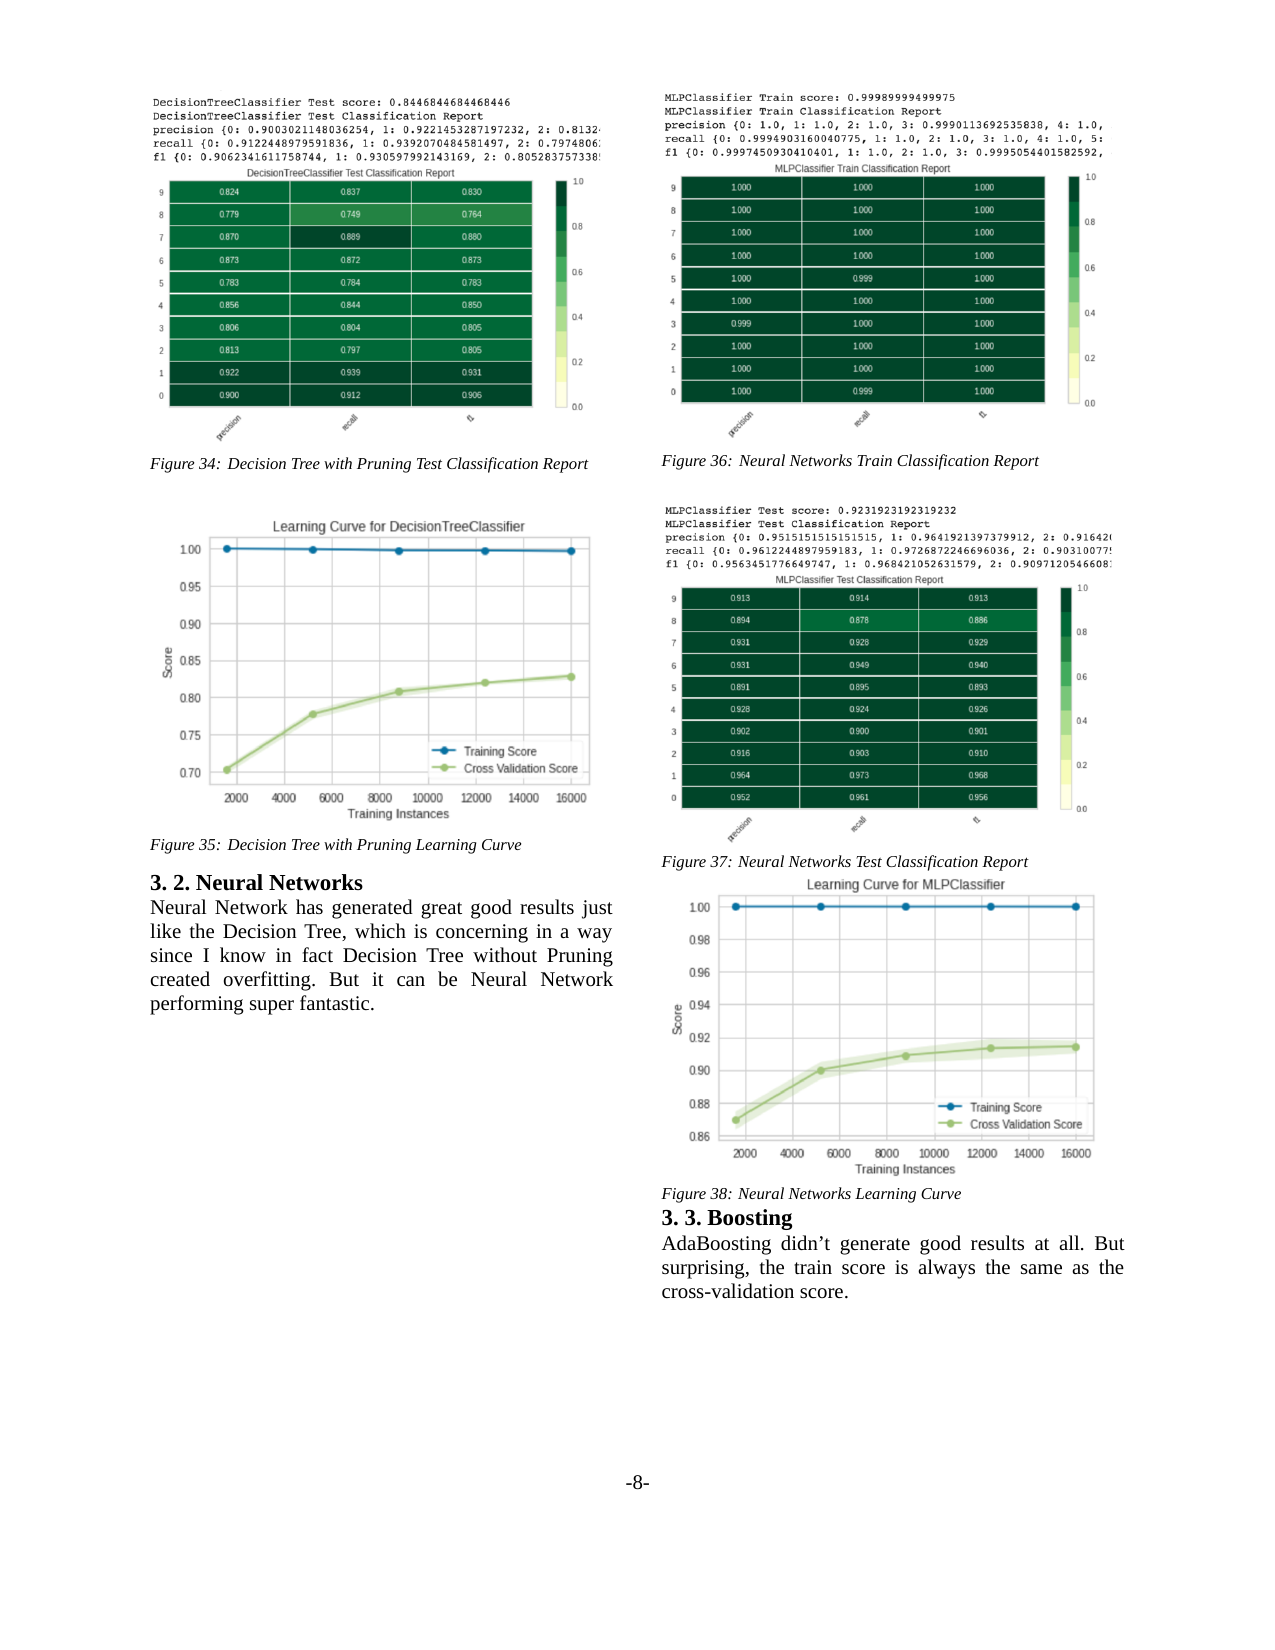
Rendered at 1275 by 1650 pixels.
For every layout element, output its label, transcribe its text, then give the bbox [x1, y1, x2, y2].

text Figure 36: Neural Networks Train Classification Report [661, 75, 1125, 472]
subtitle AdaBoosting didn’t generate good results at all. But surprising, the train score is always the same as the cross-validation score. [661, 1231, 1125, 1303]
text Neural Network has generated great good results just like the Decision Tree, which is concerning in a way since I know in fact Decision Tree without Pruning created overfitting. But it can be Neural Network performing super fantastic. [150, 895, 613, 1015]
text Figure 38: Neural Networks Learning Curve [661, 1180, 1125, 1204]
subtitle 3. 2. Neural Networks [150, 869, 613, 895]
subtitle 3. 3. Boosting [661, 1204, 1125, 1231]
text Figure 34: Decision Tree with Pruning Test Classification Report [150, 75, 613, 475]
text Figure 35: Decision Tree with Pruning Learning Curve [150, 500, 613, 856]
text Figure 37: Neural Networks Test Classification Report [661, 485, 1125, 872]
